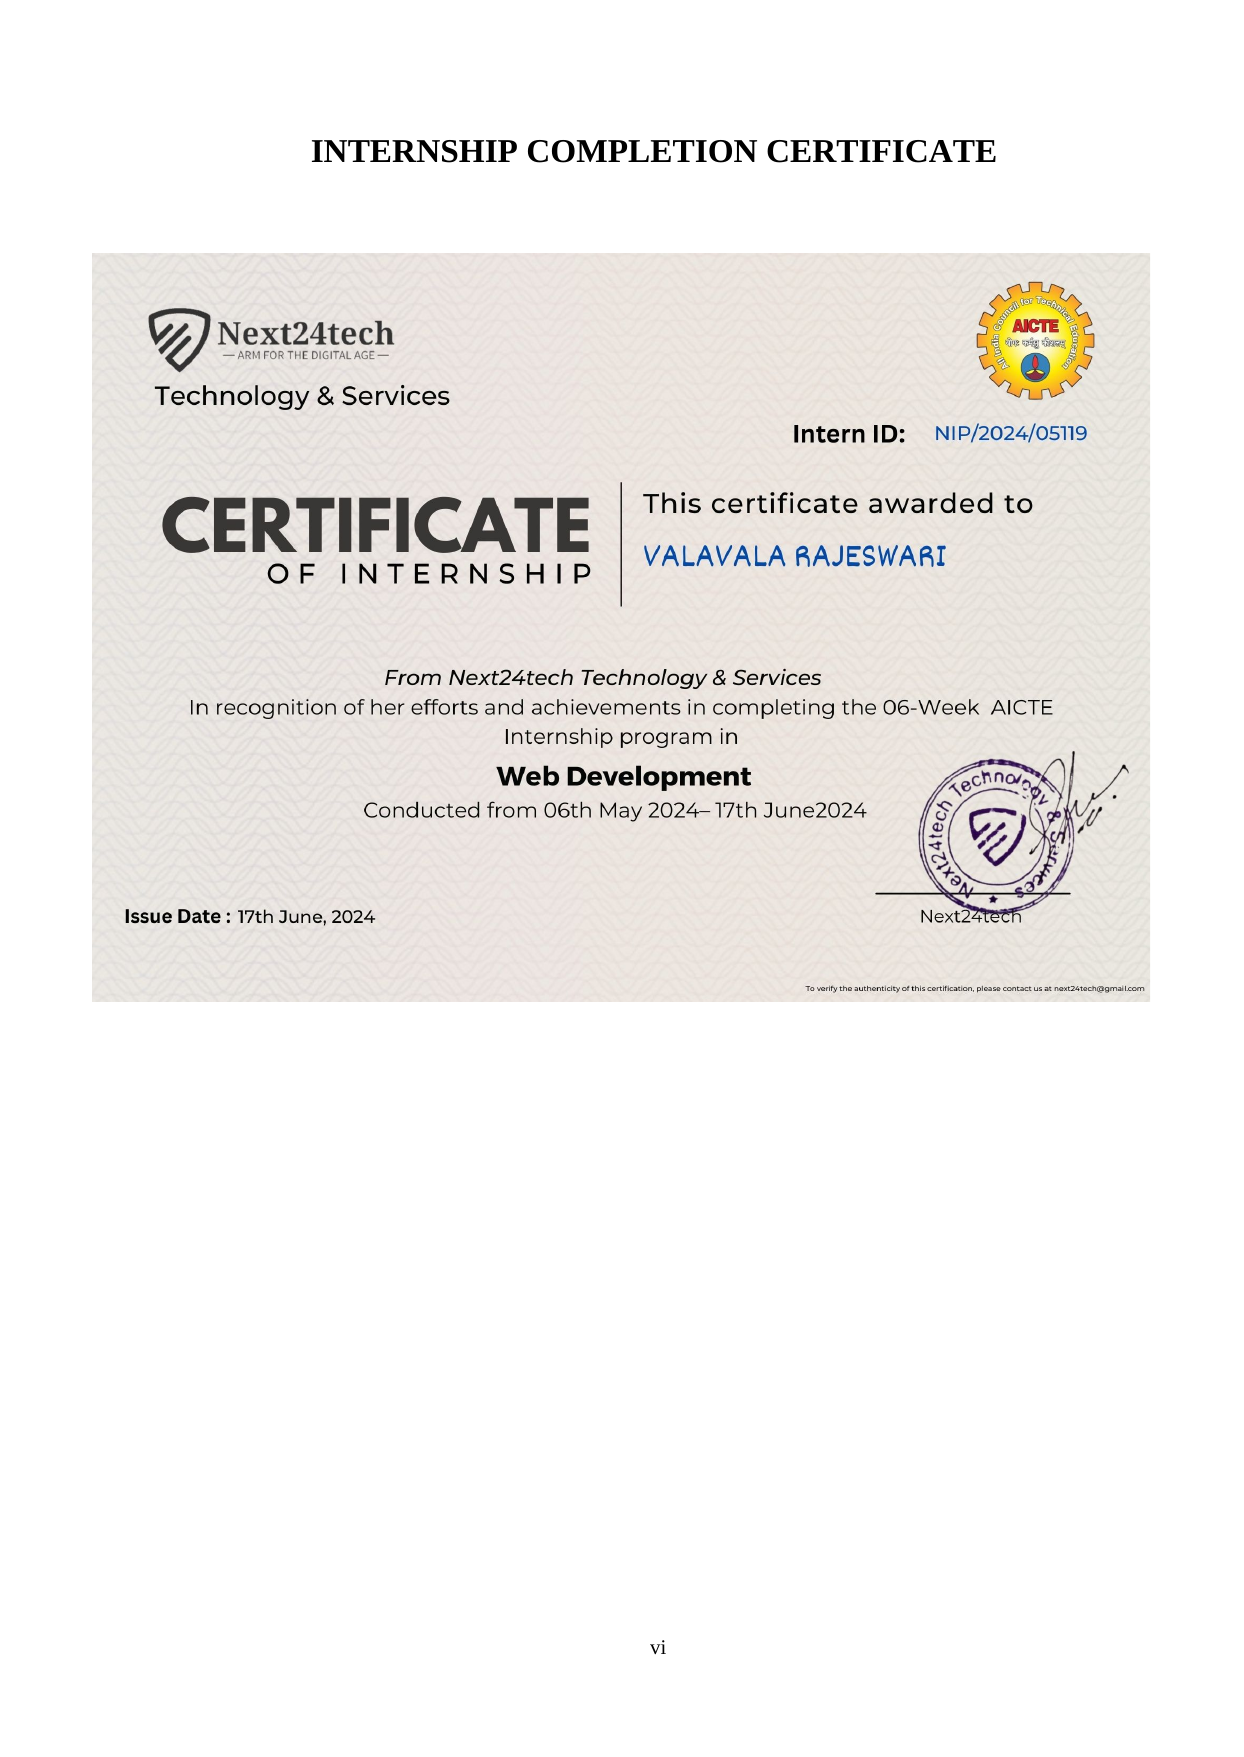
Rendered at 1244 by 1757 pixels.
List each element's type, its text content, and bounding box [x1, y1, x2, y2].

text INTERNSHIP COMPLETION CERTIFICATE [125, 131, 1183, 169]
picture [92, 253, 1150, 1002]
